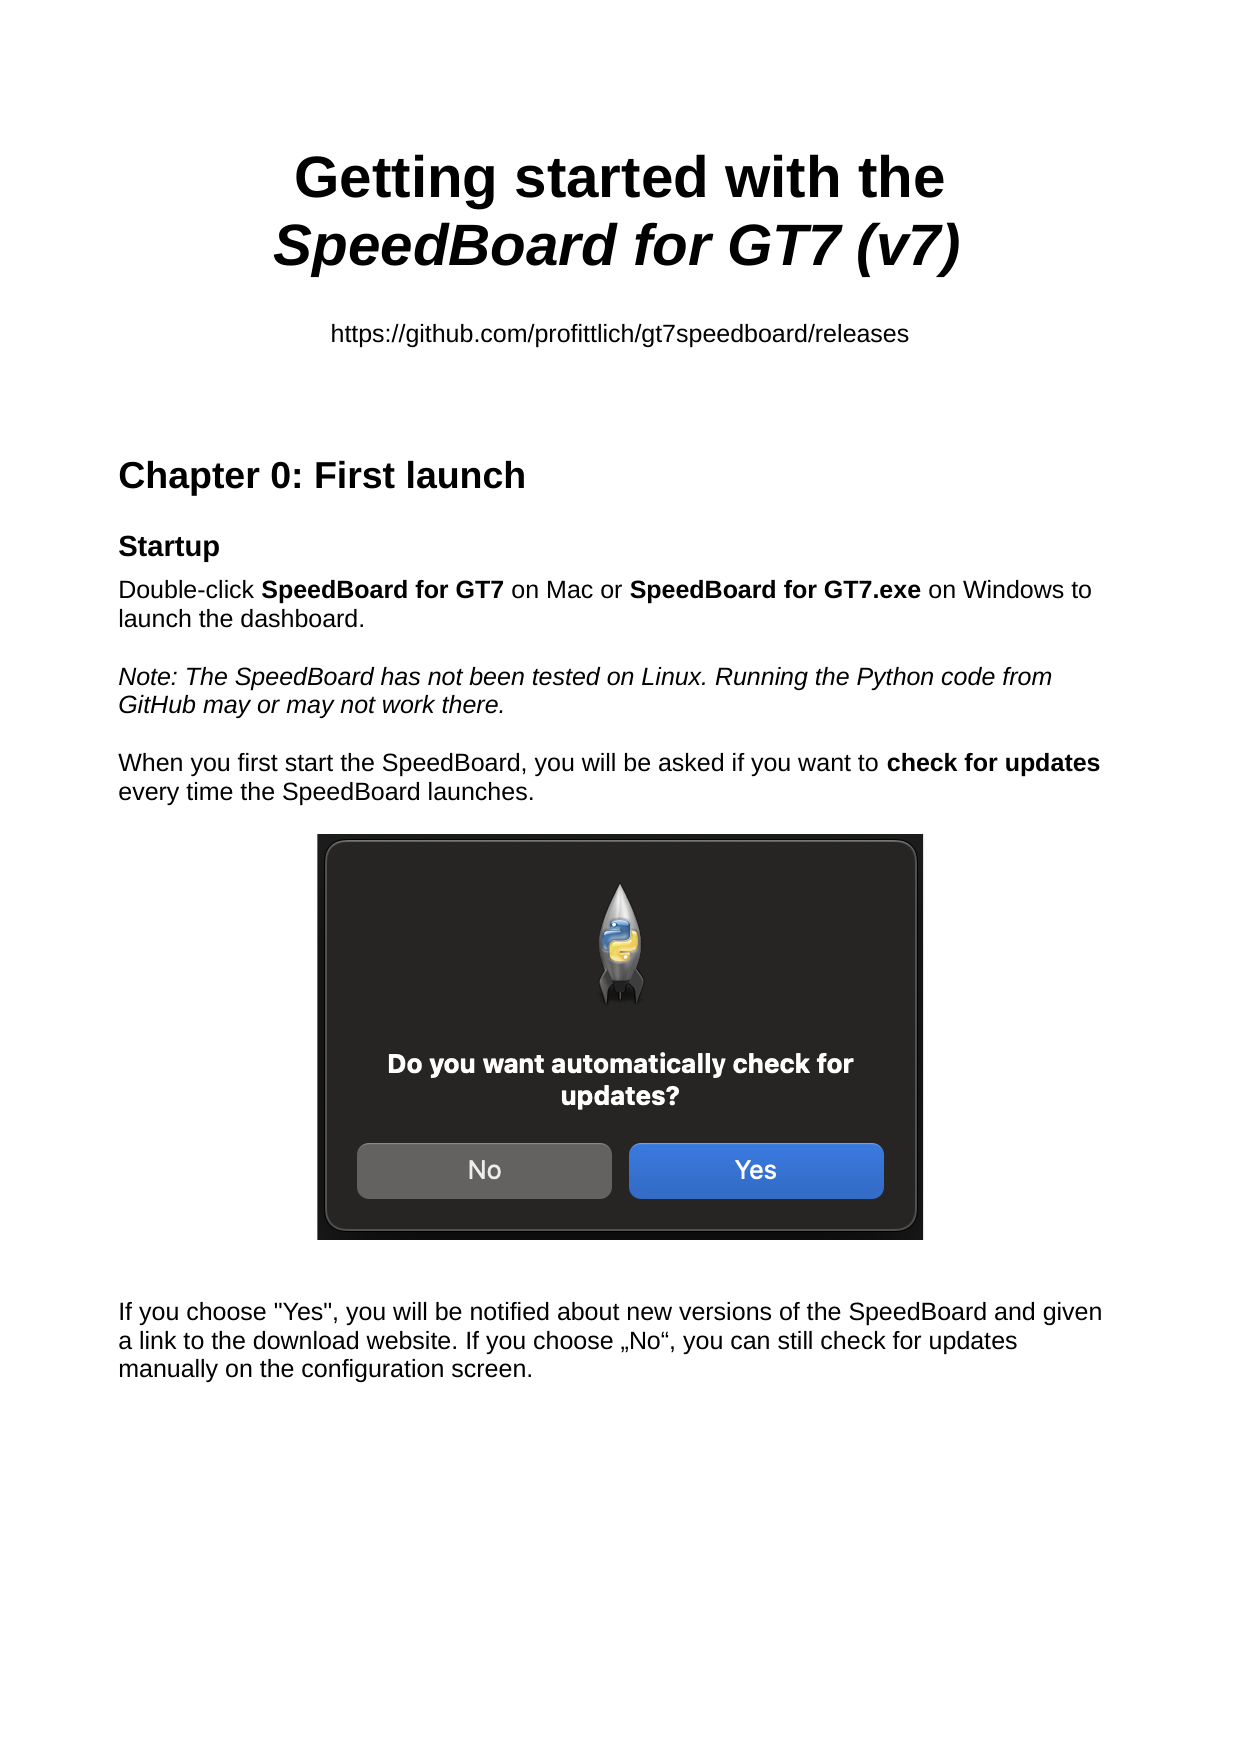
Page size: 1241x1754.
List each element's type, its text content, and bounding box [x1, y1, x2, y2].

subtitle Chapter 0: First launch [118, 453, 1122, 496]
picture [317, 834, 924, 1240]
title Getting started with the SpeedBoard for GT7 (v7) [118, 143, 1122, 277]
text https://github.com/profittlich/gt7speedboard/releases [118, 318, 1122, 347]
text Double-click SpeedBoard for GT7 on Mac or SpeedBoard for GT7.exe on Windows to launch the dashboard. [118, 575, 1122, 633]
text When you first start the SpeedBoard, you will be asked if you want to check for updates every time the SpeedBoard launches. [118, 748, 1122, 805]
text If you choose "Yes", you will be notified about new versions of the SpeedBoard and given a link to the download website. If you choose „No“, you can still check for updates manually on the configuration screen. [118, 1297, 1122, 1383]
subtitle Startup [118, 529, 1122, 563]
text Note: The SpeedBoard has not been tested on Linux. Running the Python code from GitHub may or may not work there. [118, 662, 1122, 719]
